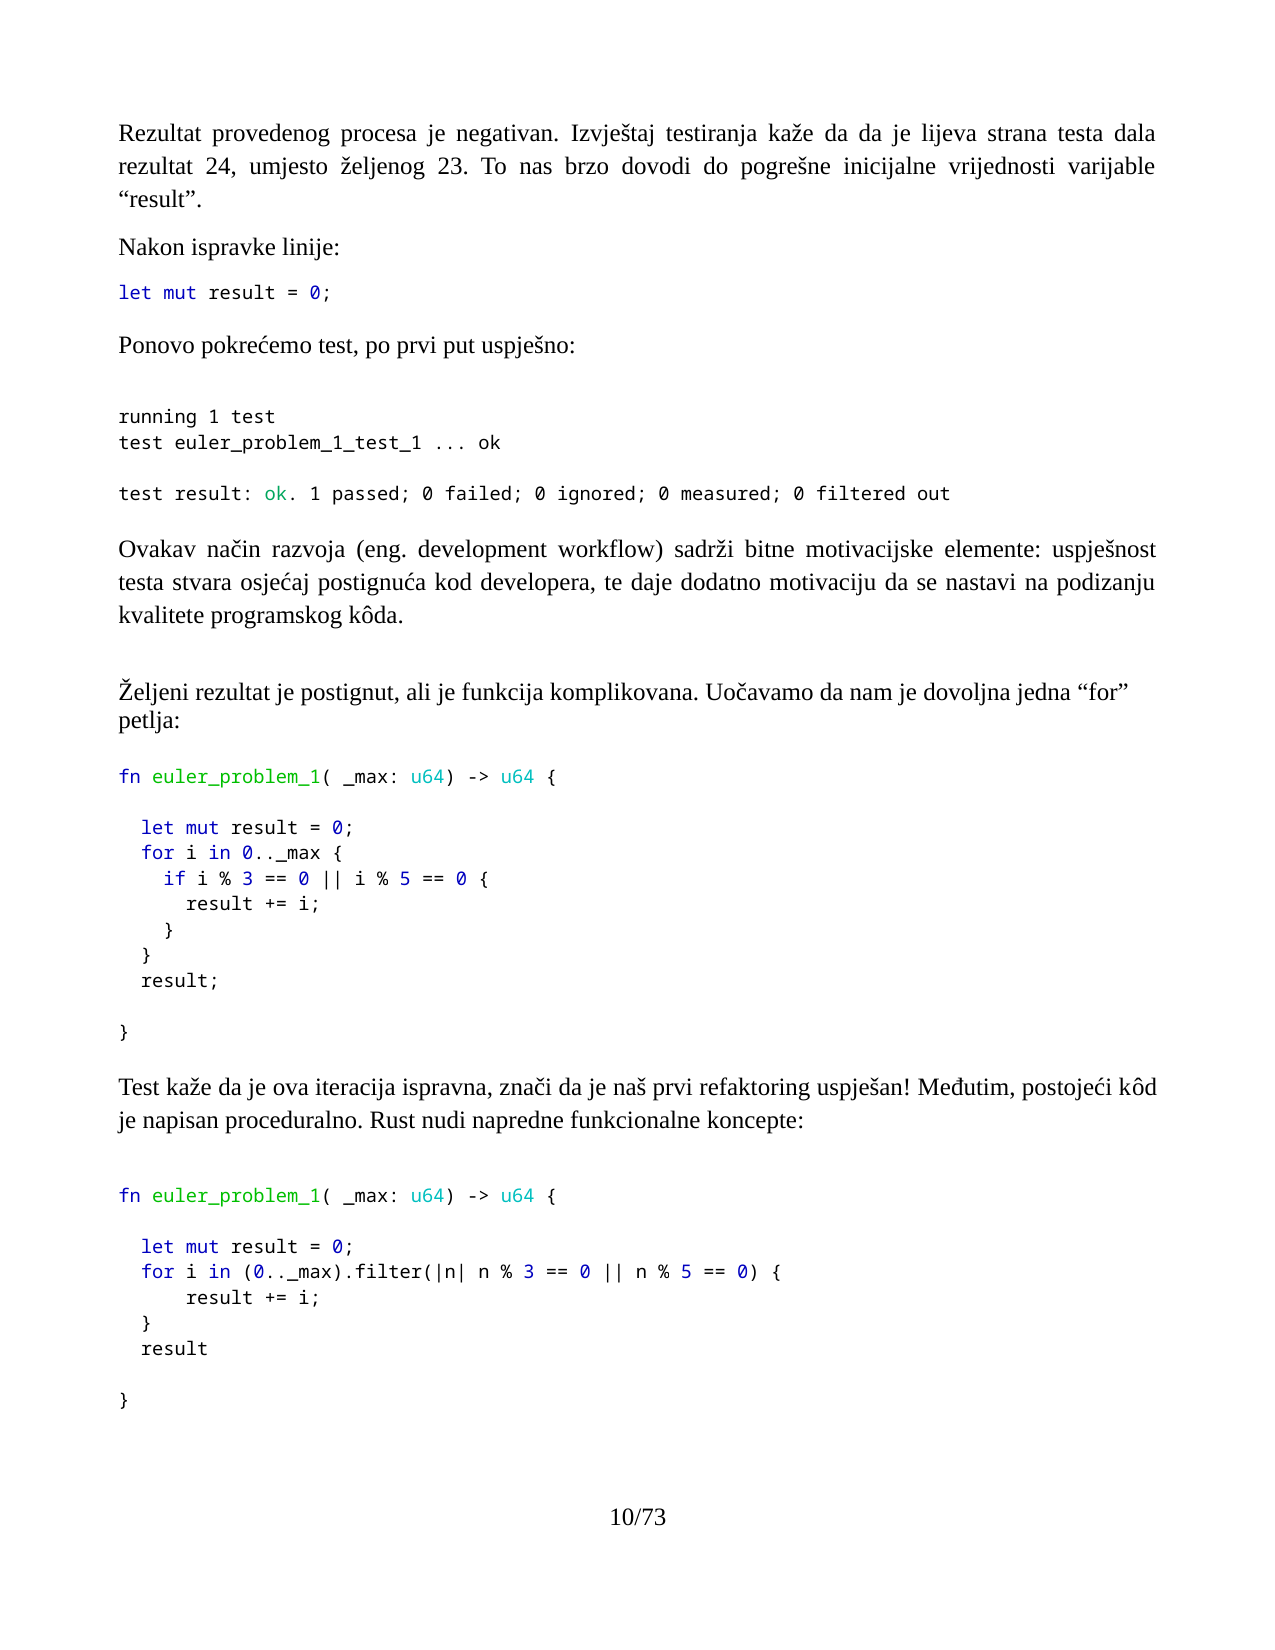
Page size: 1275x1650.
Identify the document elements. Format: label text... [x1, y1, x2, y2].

text for i in (0.._max).filter(|n| n % 3 == 0 || n % 5 == 0) { [118, 1258, 1157, 1284]
text Rezultat provedenog procesa je negativan. Izvještaj testiranja kaže da da je lijeva strana testa dala rezultat 24, umjesto željenog 23. To nas brzo dovodi do pogrešne inicijalne vrijednosti varijable “result”. [118, 118, 1157, 213]
text test result: ok. 1 passed; 0 failed; 0 ignored; 0 measured; 0 filtered out [118, 480, 1157, 506]
text Test kaže da je ova iteracija ispravna, znači da je naš prvi refaktoring uspješan! Međutim, postojeći kôd je napisan proceduralno. Rust nudi napredne funkcionalne koncepte: [118, 1072, 1157, 1134]
text fn euler_problem_1( _max: u64) -> u64 { [118, 763, 1157, 788]
text fn euler_problem_1( _max: u64) -> u64 { [118, 1182, 1157, 1207]
text Željeni rezultat je postignut, ali je funkcija komplikovana. Uočavamo da nam je dovoljna jedna “for” petlja: [118, 677, 1157, 734]
text Nakon ispravke linije: [118, 232, 1157, 261]
text } [118, 1309, 1157, 1335]
text } [118, 916, 1157, 942]
text Ponovo pokrećemo test, po prvi put uspješno: [118, 330, 1157, 359]
text let mut result = 0; [118, 279, 1157, 305]
text } [118, 942, 1157, 967]
text } [118, 1386, 1157, 1412]
text Ovakav način razvoja (eng. development workflow) sadrži bitne motivacijske elemente: uspješnost testa stvara osjećaj postignuća kod developera, te daje dodatno motivaciju da se nastavi na podizanju kvalitete programskog kôda. [118, 534, 1157, 629]
text result [118, 1335, 1157, 1361]
text test euler_problem_1_test_1 ... ok [118, 429, 1157, 454]
text let mut result = 0; [118, 1233, 1157, 1258]
text for i in 0.._max { [118, 839, 1157, 865]
text result; [118, 967, 1157, 993]
text result += i; [118, 1284, 1157, 1309]
text running 1 test [118, 403, 1157, 429]
text } [118, 1018, 1157, 1044]
text let mut result = 0; [118, 814, 1157, 839]
text if i % 3 == 0 || i % 5 == 0 { [118, 865, 1157, 891]
text result += i; [118, 891, 1157, 916]
